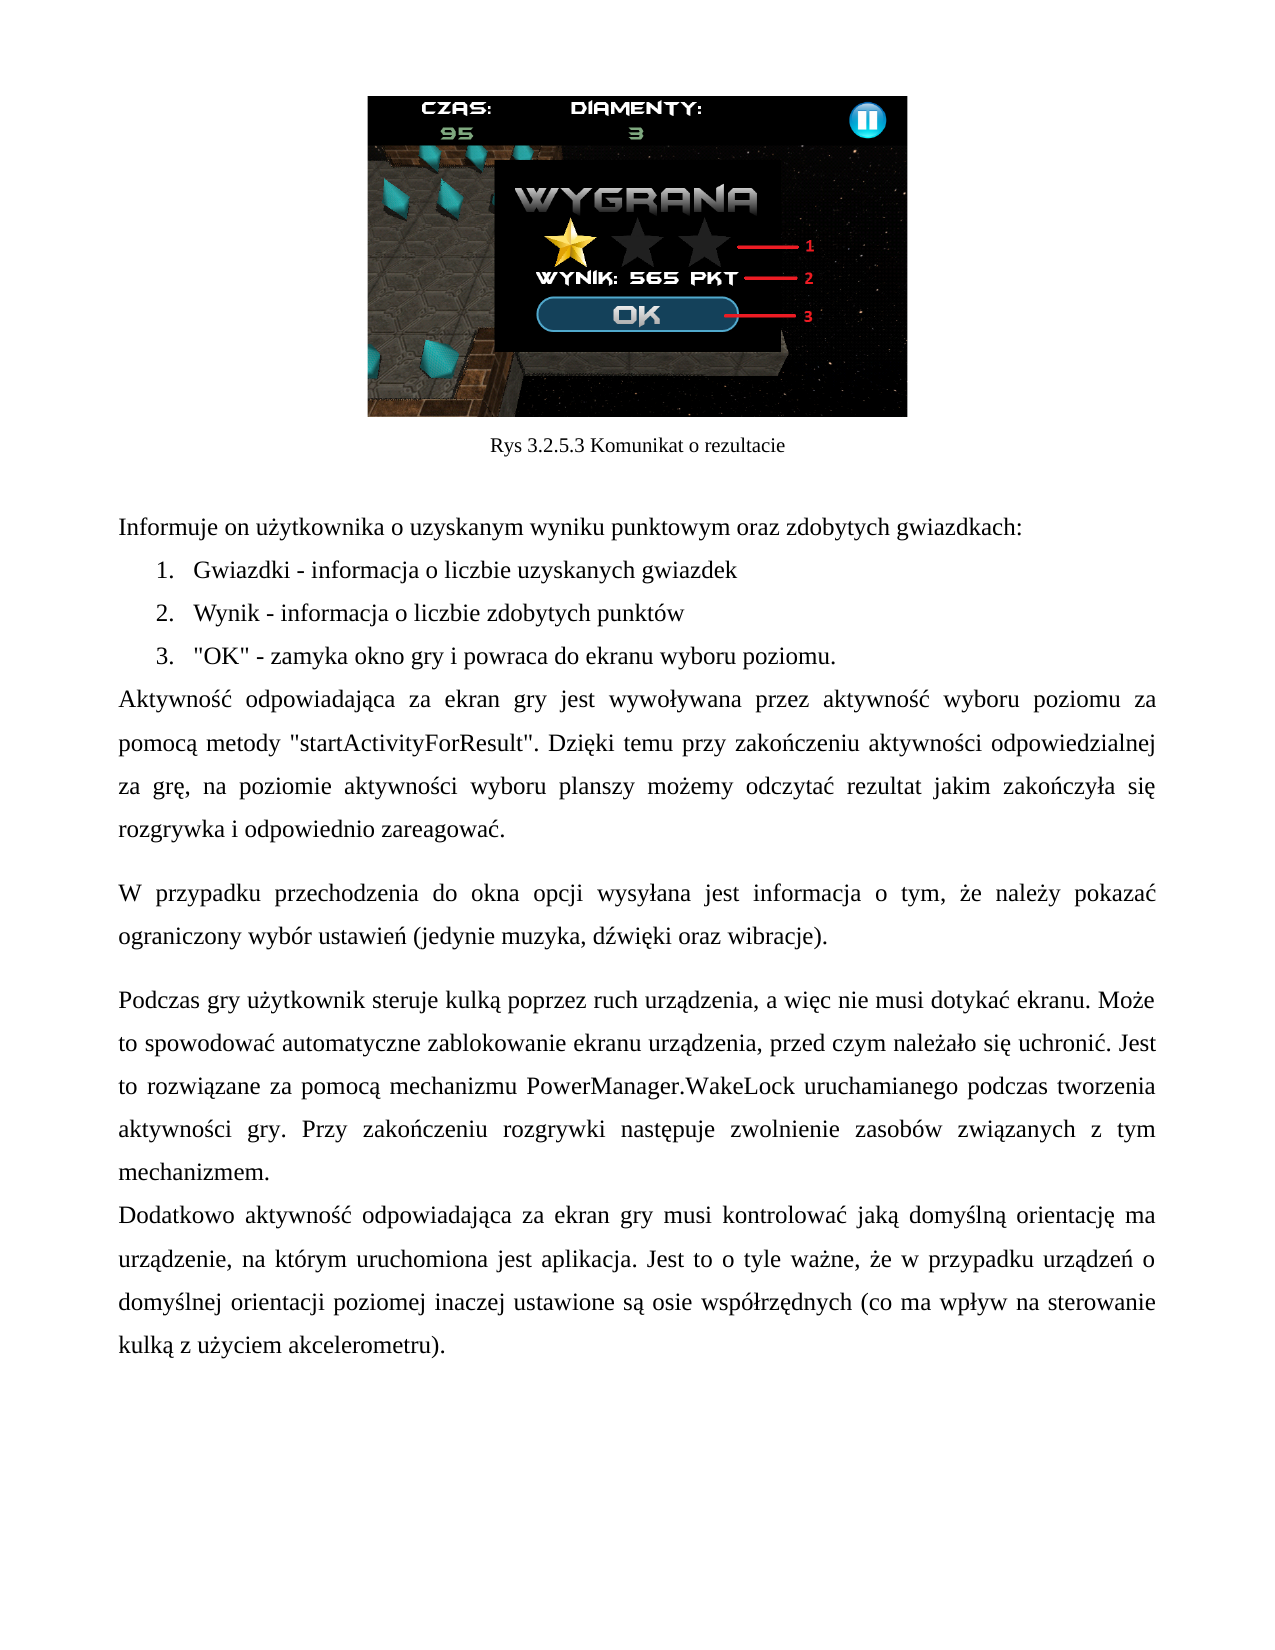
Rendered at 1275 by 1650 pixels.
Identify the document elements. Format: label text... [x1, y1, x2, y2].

text Aktywność odpowiadająca za ekran gry jest wywoływana przez aktywność wyboru poziomu za pomocą metody "startActivityForResult". Dzięki temu przy zakończeniu aktywności odpowiedzialnej za grę, na poziomie aktywności wyboru planszy możemy odczytać rezultat jakim zakończyła się rozgrywka i odpowiednio zareagować. [118, 684, 1157, 843]
text Informuje on użytkownika o uzyskanym wyniku punktowym oraz zdobytych gwiazdkach: [118, 512, 1157, 541]
text Podczas gry użytkownik steruje kulką poprzez ruch urządzenia, a więc nie musi dotykać ekranu. Może to spowodować automatyczne zablokowanie ekranu urządzenia, przed czym należało się uchronić. Jest to rozwiązane za pomocą mechanizmu PowerManager.WakeLock uruchamianego podczas tworzenia aktywności gry. Przy zakończeniu rozgrywki następuje zwolnienie zasobów związanych z tym mechanizmem. Dodatkowo aktywność odpowiadająca za ekran gry musi kontrolować jaką domyślną orientację ma urządzenie, na którym uruchomiona jest aplikacja. Jest to o tyle ważne, że w przypadku urządzeń o domyślnej orientacji poziomej inaczej ustawione są osie współrzędnych (co ma wpływ na sterowanie kulką z użyciem akcelerometru). [118, 985, 1157, 1359]
list Gwiazdki - informacja o liczbie uzyskanych gwiazdek [156, 555, 1157, 584]
list "OK" - zamyka okno gry i powraca do ekranu wyboru poziomu. [156, 641, 1157, 670]
picture [367, 96, 908, 417]
text W przypadku przechodzenia do okna opcji wysyłana jest informacja o tym, że należy pokazać ograniczony wybór ustawień (jedynie muzyka, dźwięki oraz wibracje). [118, 878, 1157, 950]
list Wynik - informacja o liczbie zdobytych punktów [156, 598, 1157, 627]
text Rys 3.2.5.3 Komunikat o rezultacie [118, 433, 1157, 457]
